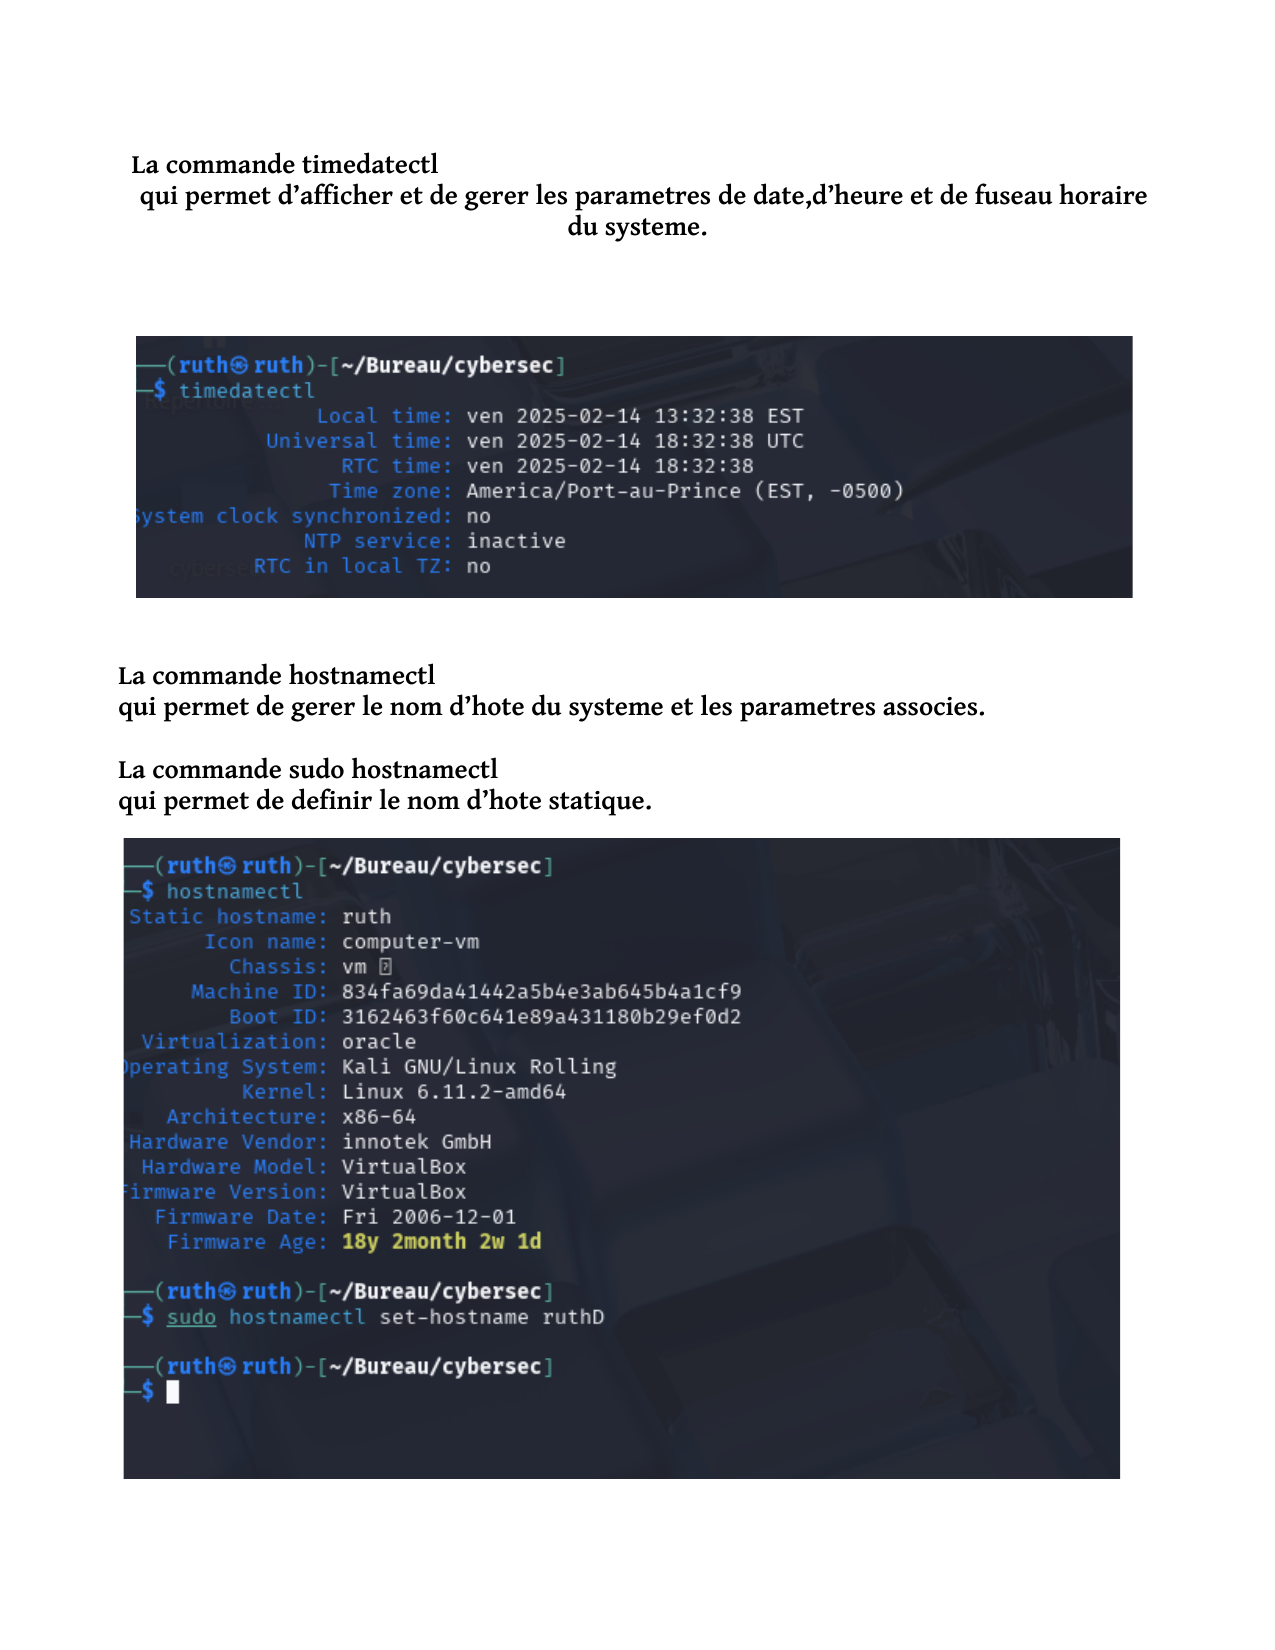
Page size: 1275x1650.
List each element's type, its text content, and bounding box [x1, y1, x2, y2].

text La commande timedatectl [118, 149, 1157, 181]
text La commande sudo hostnamectl [118, 755, 1157, 786]
picture [136, 336, 1133, 598]
text La commande hostnamectl [118, 661, 1157, 692]
picture [123, 838, 1121, 1479]
text qui permet de gerer le nom d’hote du systeme et les parametres associes. [118, 692, 1157, 723]
text qui permet de definir le nom d’hote statique. [118, 786, 1157, 817]
text qui permet d’afficher et de gerer les parametres de date,d’heure et de fuseau horaire du systeme. [118, 181, 1157, 243]
